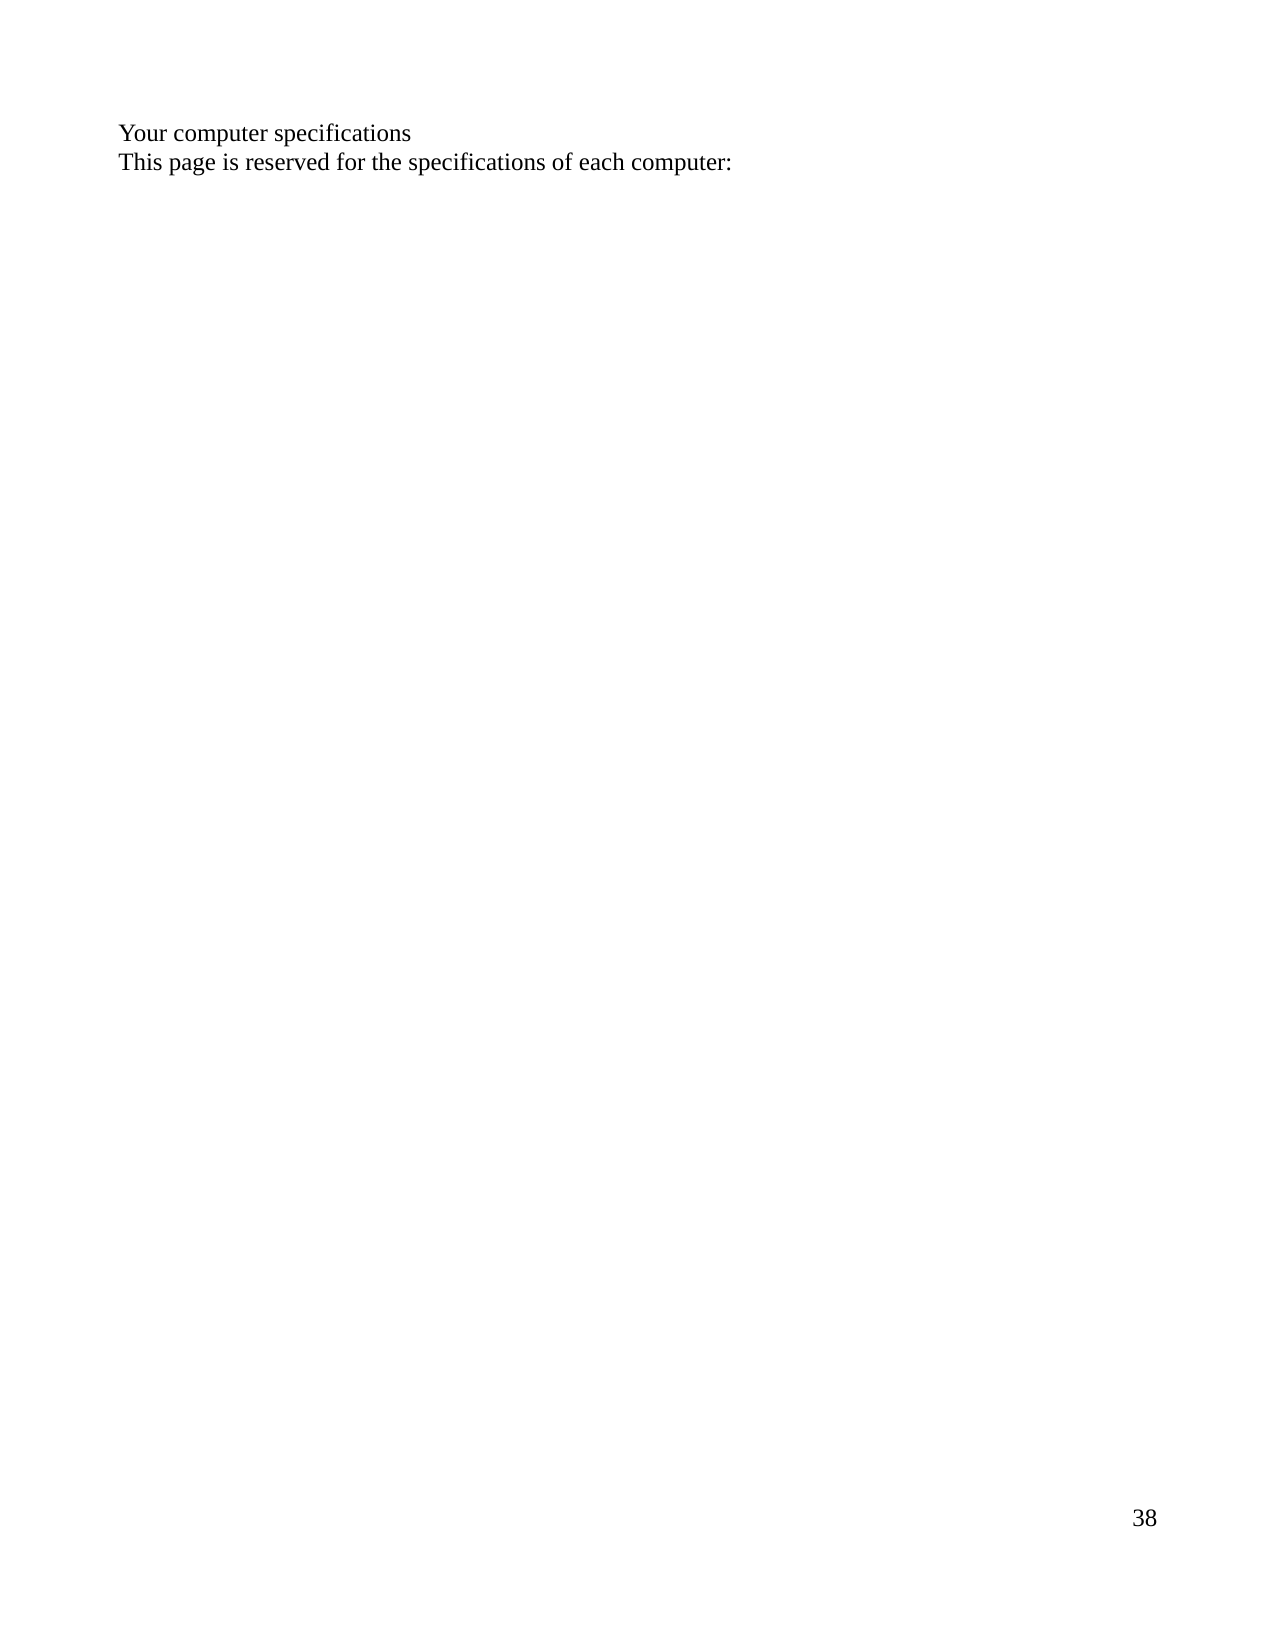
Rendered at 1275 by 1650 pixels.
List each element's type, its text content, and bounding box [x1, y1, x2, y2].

text This page is reserved for the specifications of each computer: [118, 147, 1157, 176]
text Your computer specifications [118, 118, 1157, 147]
